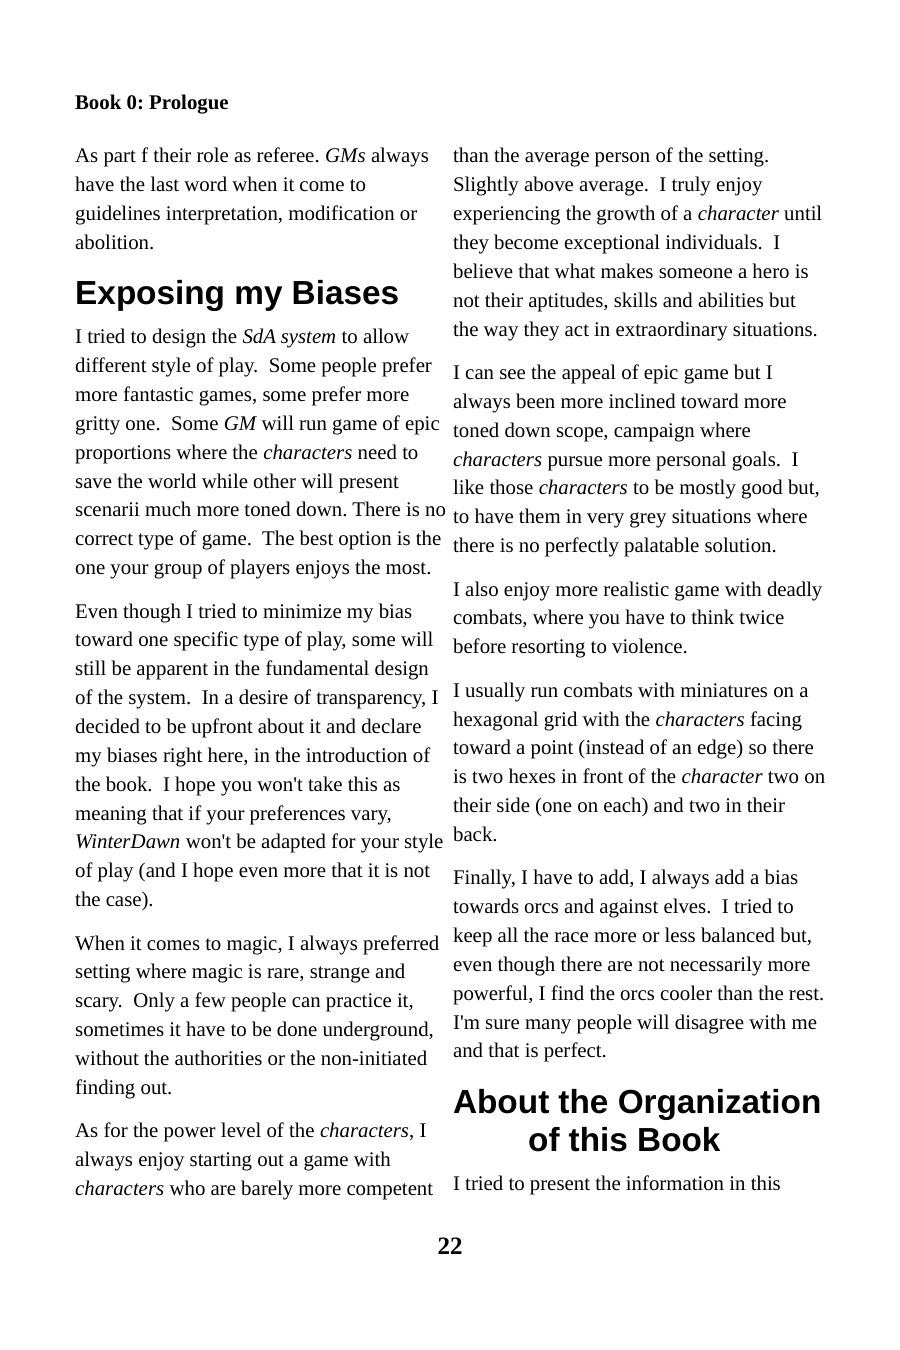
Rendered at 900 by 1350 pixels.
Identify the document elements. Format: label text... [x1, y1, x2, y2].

text I also enjoy more realistic game with deadly combats, where you have to think twice before resorting to violence. [453, 576, 825, 658]
text Even though I tried to minimize my bias toward one specific type of play, some will still be apparent in the fundamental design of the system. In a desire of transparency, I decided to be upfront about it and declare my biases right here, in the introduction of the book. I hope you won't take this as meaning that if your preferences vary, WinterDawn won't be adapted for your style of play (and I hope even more that it is not the case). [75, 598, 447, 911]
text As for the power level of the characters, I always enjoy starting out a game with characters who are barely more competent [75, 1118, 447, 1200]
subtitle Exposing my Biases [75, 273, 447, 312]
text I usually run combats with miniatures on a hexagonal grid with the characters facing toward a point (instead of an edge) so there is two hexes in front of the character two on their side (one on each) and two in their back. [453, 678, 825, 846]
text As part f their role as referee. GMs always have the last word when it come to guidelines interpretation, modification or abolition. [75, 143, 447, 254]
text than the average person of the setting. Slightly above average. I truly enjoy experiencing the growth of a character until they become exceptional individuals. I believe that what makes someone a hero is not their aptitudes, skills and abilities but the way they act in extraordinary situations. [453, 143, 825, 341]
text When it comes to magic, I always preferred setting where magic is rare, strange and scary. Only a few people can practice it, sometimes it have to be done underground, without the authorities or the non-initiated finding out. [75, 931, 447, 1099]
text I tried to design the SdA system to allow different style of play. Some people prefer more fantastic games, some prefer more gritty one. Some GM will run game of epic proportions where the characters need to save the world while other will present scenarii much more toned down. There is no correct type of game. The best option is the one your group of players enjoys the most. [75, 324, 447, 579]
text I tried to present the information in this [453, 1171, 825, 1195]
text I can see the appeal of epic game but I always been more inclined toward more toned down scope, campaign where characters pursue more personal goals. I like those characters to be mostly good but, to have them in very grey situations where there is no perfectly palatable solution. [453, 360, 825, 557]
text Finally, I have to add, I always add a bias towards orcs and against elves. I tried to keep all the race more or less balanced but, even though there are not necessarily more powerful, I find the orcs cooler than the rest. I'm sure many people will disagree with me and that is perfect. [453, 865, 825, 1062]
subtitle About the Organization of this Book [453, 1082, 825, 1159]
